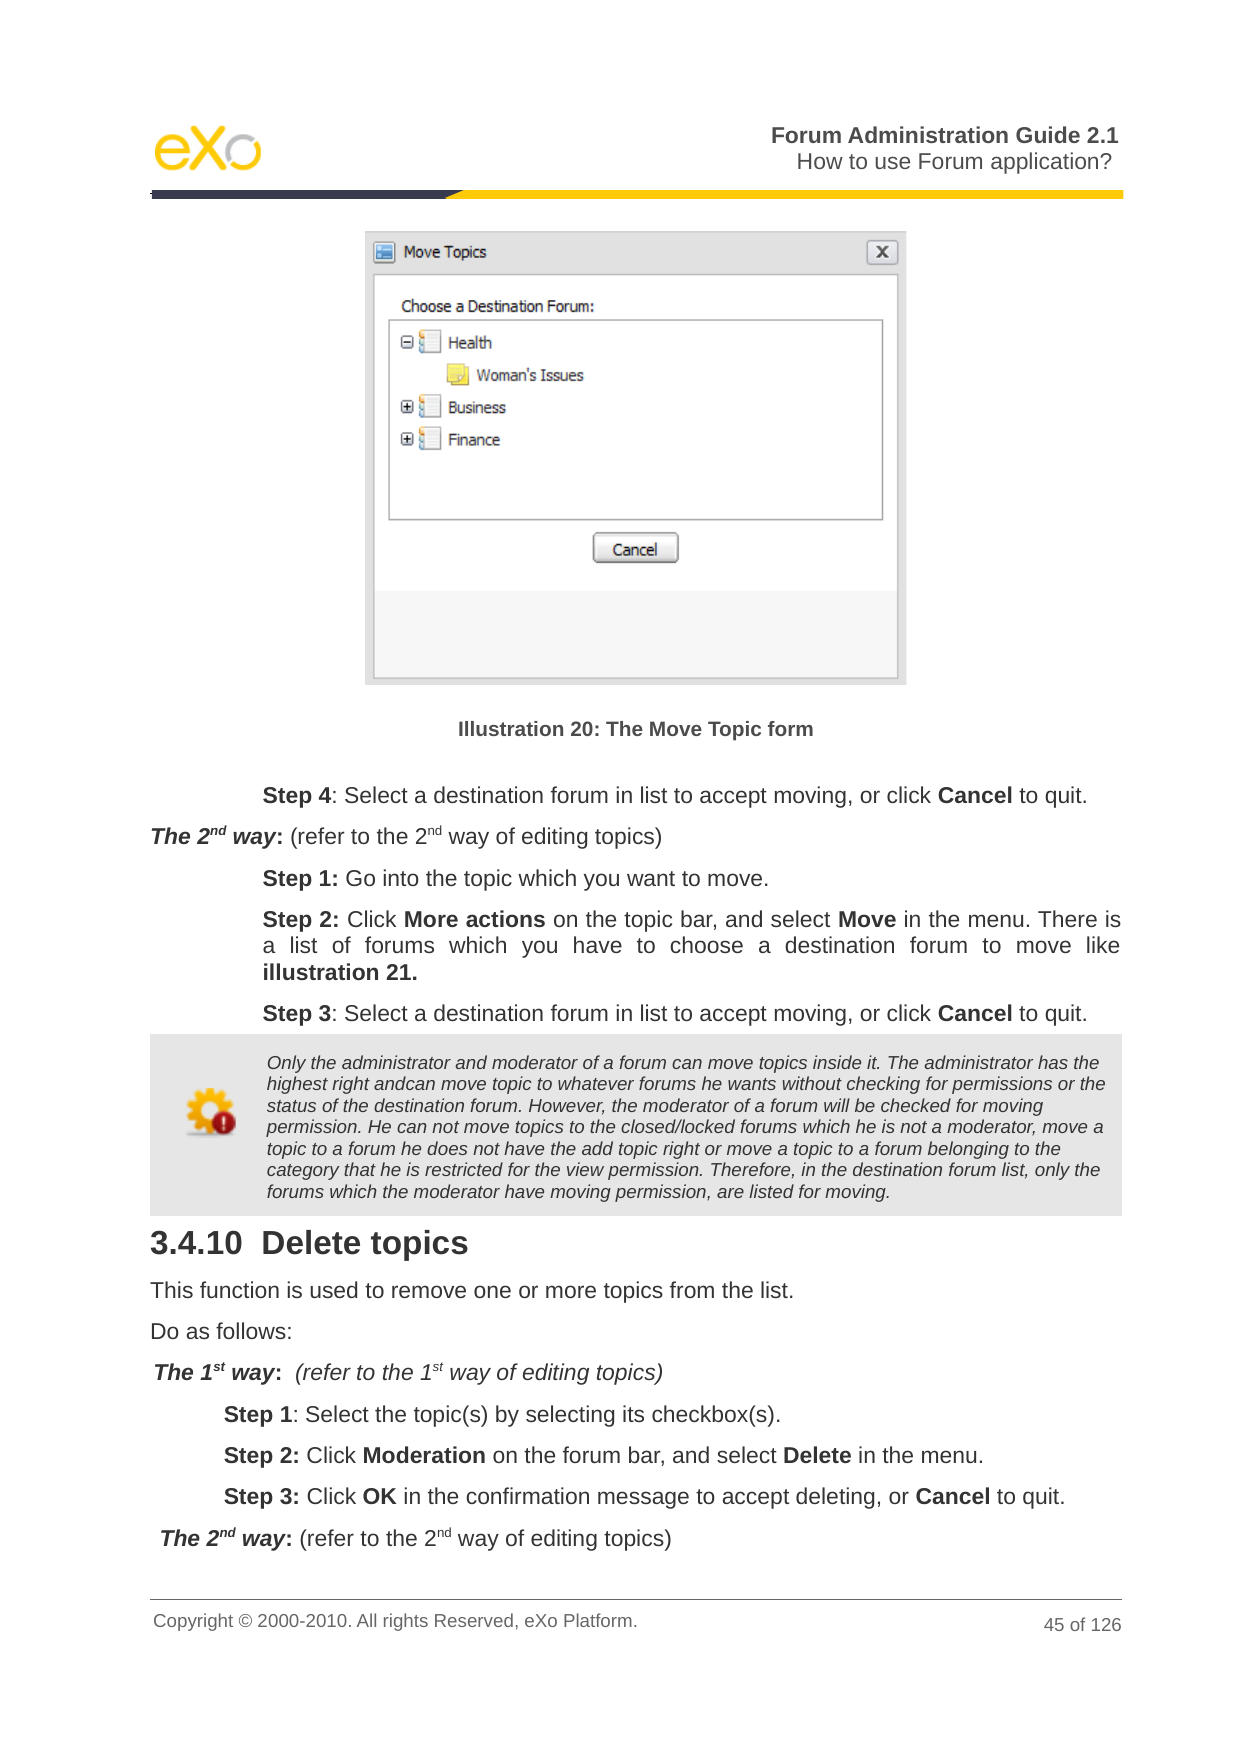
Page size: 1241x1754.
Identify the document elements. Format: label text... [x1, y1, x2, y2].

table_header Only the administrator and moderator of a forum can move topics inside it. The administrator has the highest right andcan move topic to whatever forums he wants without checking for permissions or the status of the destination forum. However, the moderator of a forum will be checked for moving permission. He can not move topics to the closed/locked forums which he is not a moderator, move a topic to a forum he does not have the add topic right or move a topic to a forum belonging to the category that he is restricted for the view permission. Therefore, in the destination forum list, only the forums which the moderator have moving permission, are listed for moving. [261, 1034, 1122, 1216]
table_header [150, 1034, 261, 1216]
text The 2nd way: (refer to the 2nd way of editing topics) [150, 823, 1122, 849]
picture [365, 231, 907, 685]
text Do as follows: [150, 1318, 1122, 1344]
text Step 2: Click Moderation on the forum bar, and select Delete in the menu. [223, 1442, 1122, 1468]
list Illustration 21: The Move Topic form [360, 298, 911, 740]
subtitle Delete topics [150, 1223, 1122, 1262]
list The 2nd way: (refer to the 2nd way of editing topics) [122, 1525, 1122, 1551]
list Step 1: Select the topic(s) by selecting its checkbox(s). [186, 1401, 1122, 1427]
picture [155, 125, 262, 171]
list Step 3: Select a destination forum in list to accept moving, or click Cancel to quit. [225, 1000, 1122, 1026]
list Step 3: Click OK in the confirmation message to accept deleting, or Cancel to quit. [186, 1483, 1122, 1510]
list Step 4: Select a destination forum in list to accept moving, or click Cancel to quit. [225, 782, 1122, 808]
picture [151, 190, 1124, 199]
list Step 2: Click More actions on the topic bar, and select Move in the menu. There is a list of forums which you have to choose a destination forum to move like illustration 21. [225, 906, 1122, 985]
list The 1st way: (refer to the 1st way of editing topics) [116, 1359, 1122, 1386]
picture [185, 1088, 236, 1138]
list Step 1: Go into the topic which you want to move. [225, 864, 1122, 891]
text This function is used to remove one or more topics from the list. [150, 1277, 1122, 1303]
